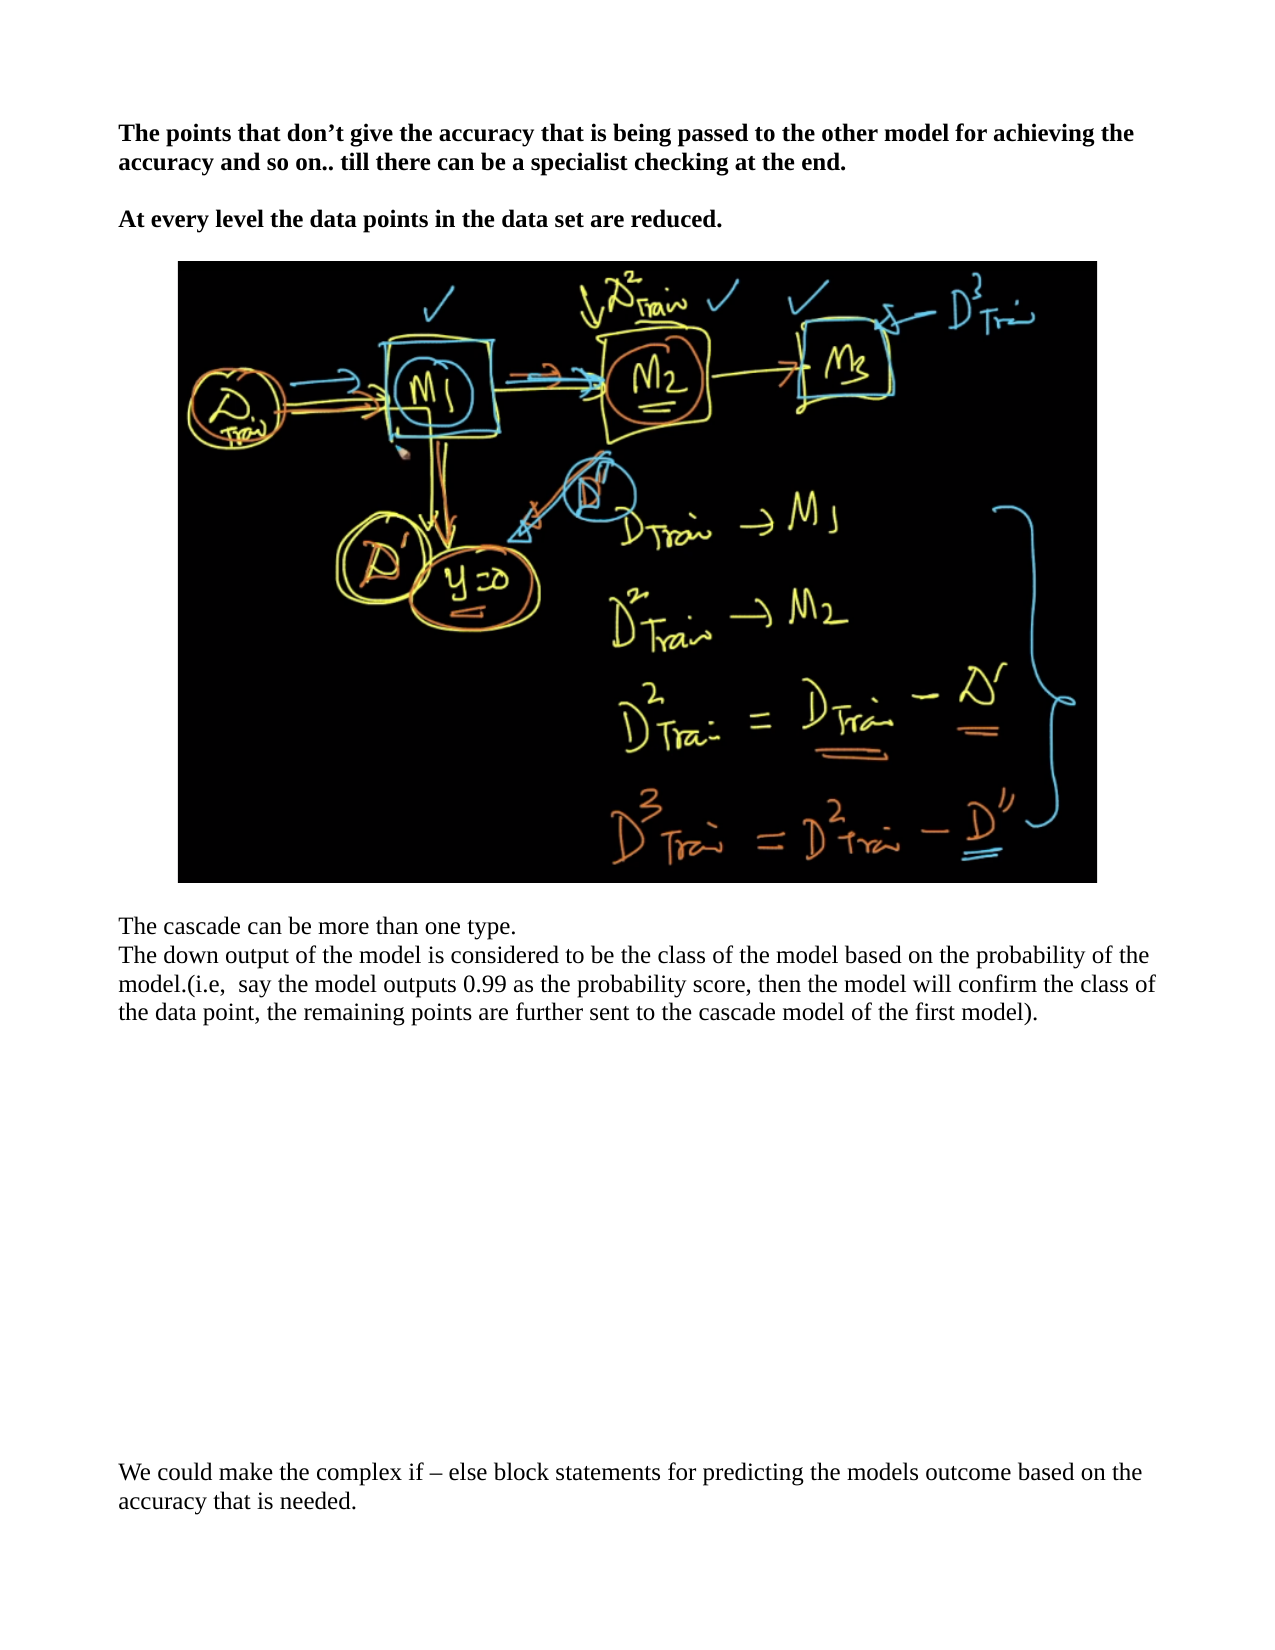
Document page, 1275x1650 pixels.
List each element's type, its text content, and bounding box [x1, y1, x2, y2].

text The down output of the model is considered to be the class of the model based on the probability of the model.(i.e, say the model outputs 0.99 as the probability score, then the model will confirm the class of the data point, the remaining points are further sent to the cascade model of the first model). [118, 940, 1157, 1026]
text At every level the data points in the data set are reduced. [118, 204, 1157, 233]
text The cascade can be more than one type. [118, 911, 1157, 940]
text The points that don’t give the accuracy that is being passed to the other model for achieving the accuracy and so on.. till there can be a specialist checking at the end. [118, 118, 1157, 176]
text We could make the complex if – else block statements for predicting the models outcome based on the accuracy that is needed. [118, 1457, 1157, 1515]
picture [177, 261, 1098, 883]
